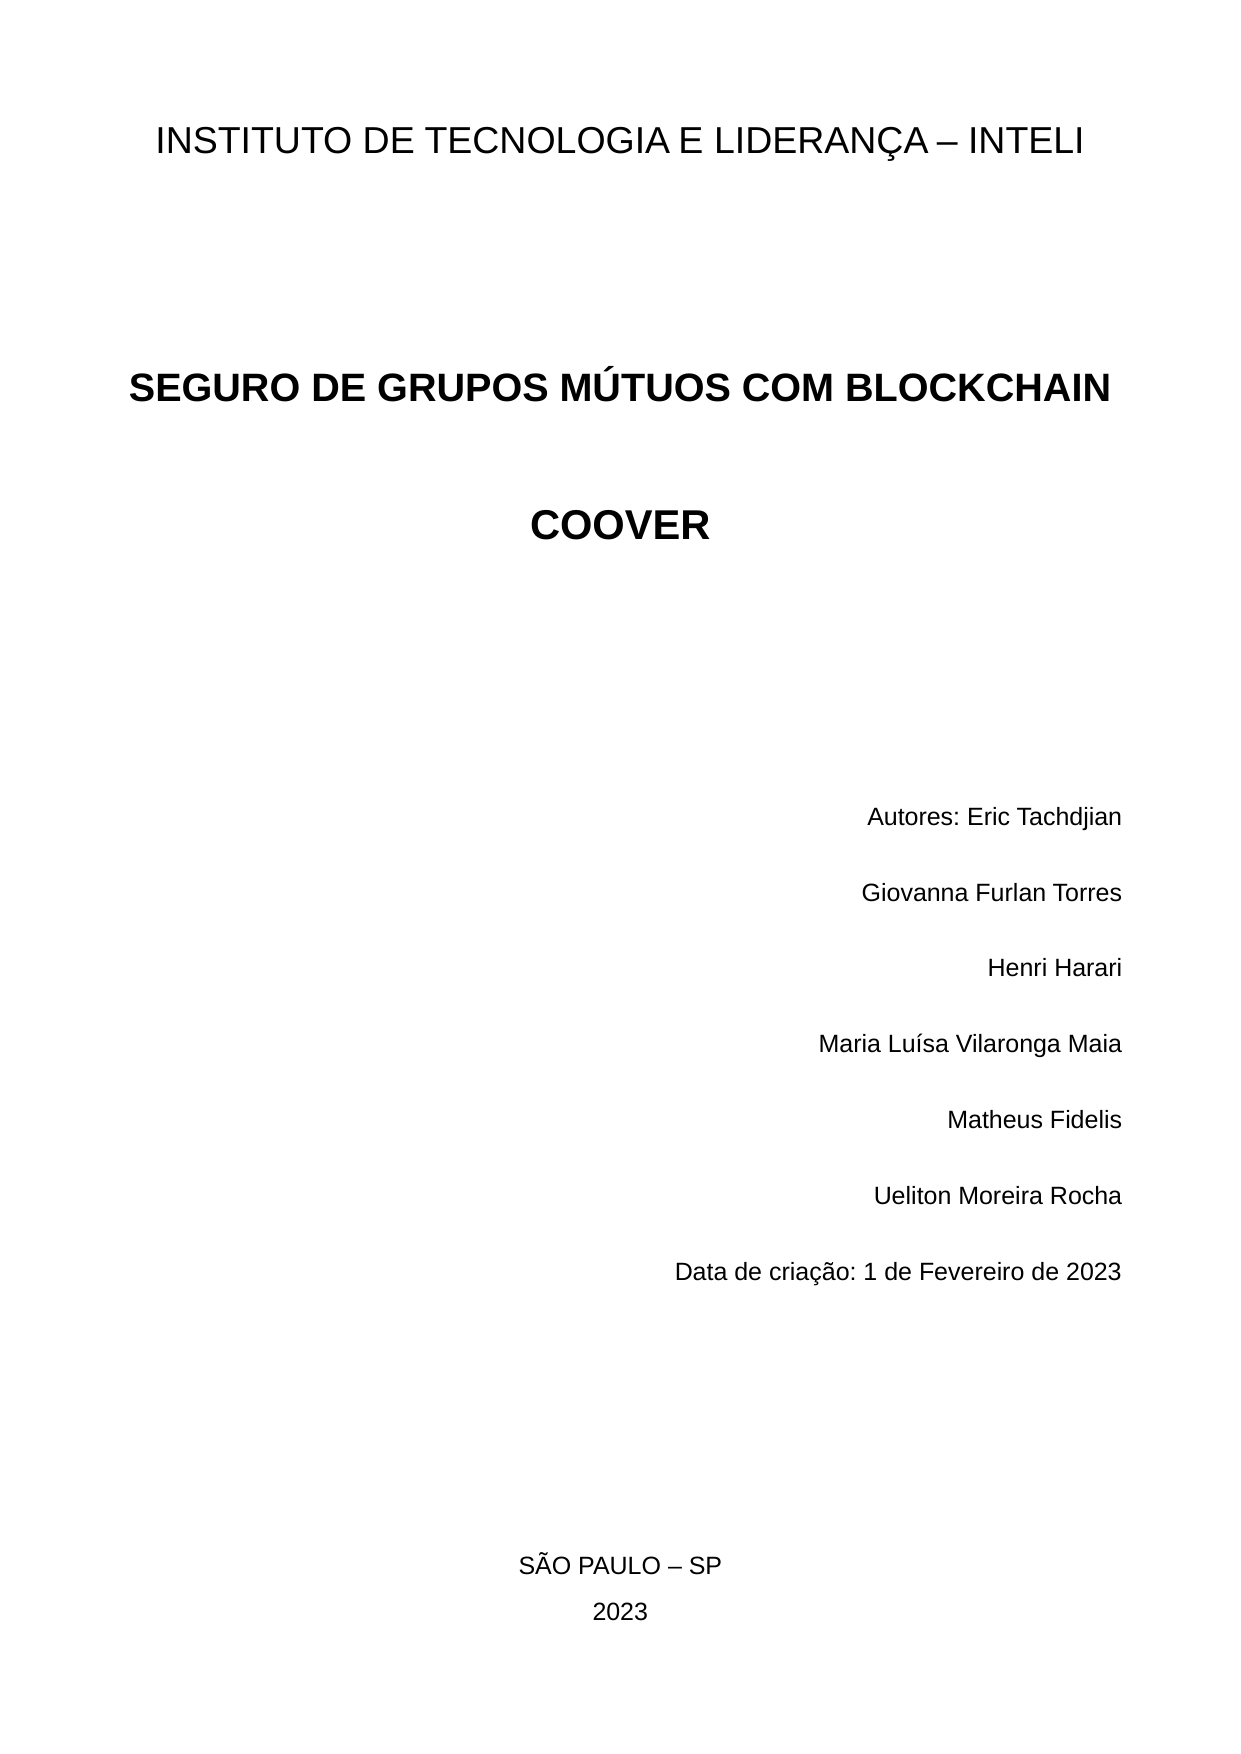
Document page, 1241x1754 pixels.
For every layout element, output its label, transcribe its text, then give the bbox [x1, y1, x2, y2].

text Maria Luísa Vilaronga Maia [268, 1029, 1122, 1058]
text INSTITUTO DE TECNOLOGIA E LIDERANÇA – INTELI [118, 118, 1122, 161]
text Henri Harari [268, 953, 1122, 982]
text Matheus Fidelis [268, 1105, 1122, 1134]
text Autores: Eric Tachdjian [268, 802, 1122, 831]
text 2023 [118, 1597, 1122, 1626]
text COOVER [118, 501, 1122, 548]
text Giovanna Furlan Torres [268, 878, 1122, 906]
text Ueliton Moreira Rocha [268, 1181, 1122, 1210]
text Data de criação: 1 de Fevereiro de 2023 [268, 1257, 1122, 1286]
text SÃO PAULO – SP [118, 1551, 1122, 1580]
text SEGURO DE GRUPOS MÚTUOS COM BLOCKCHAIN [118, 364, 1122, 409]
